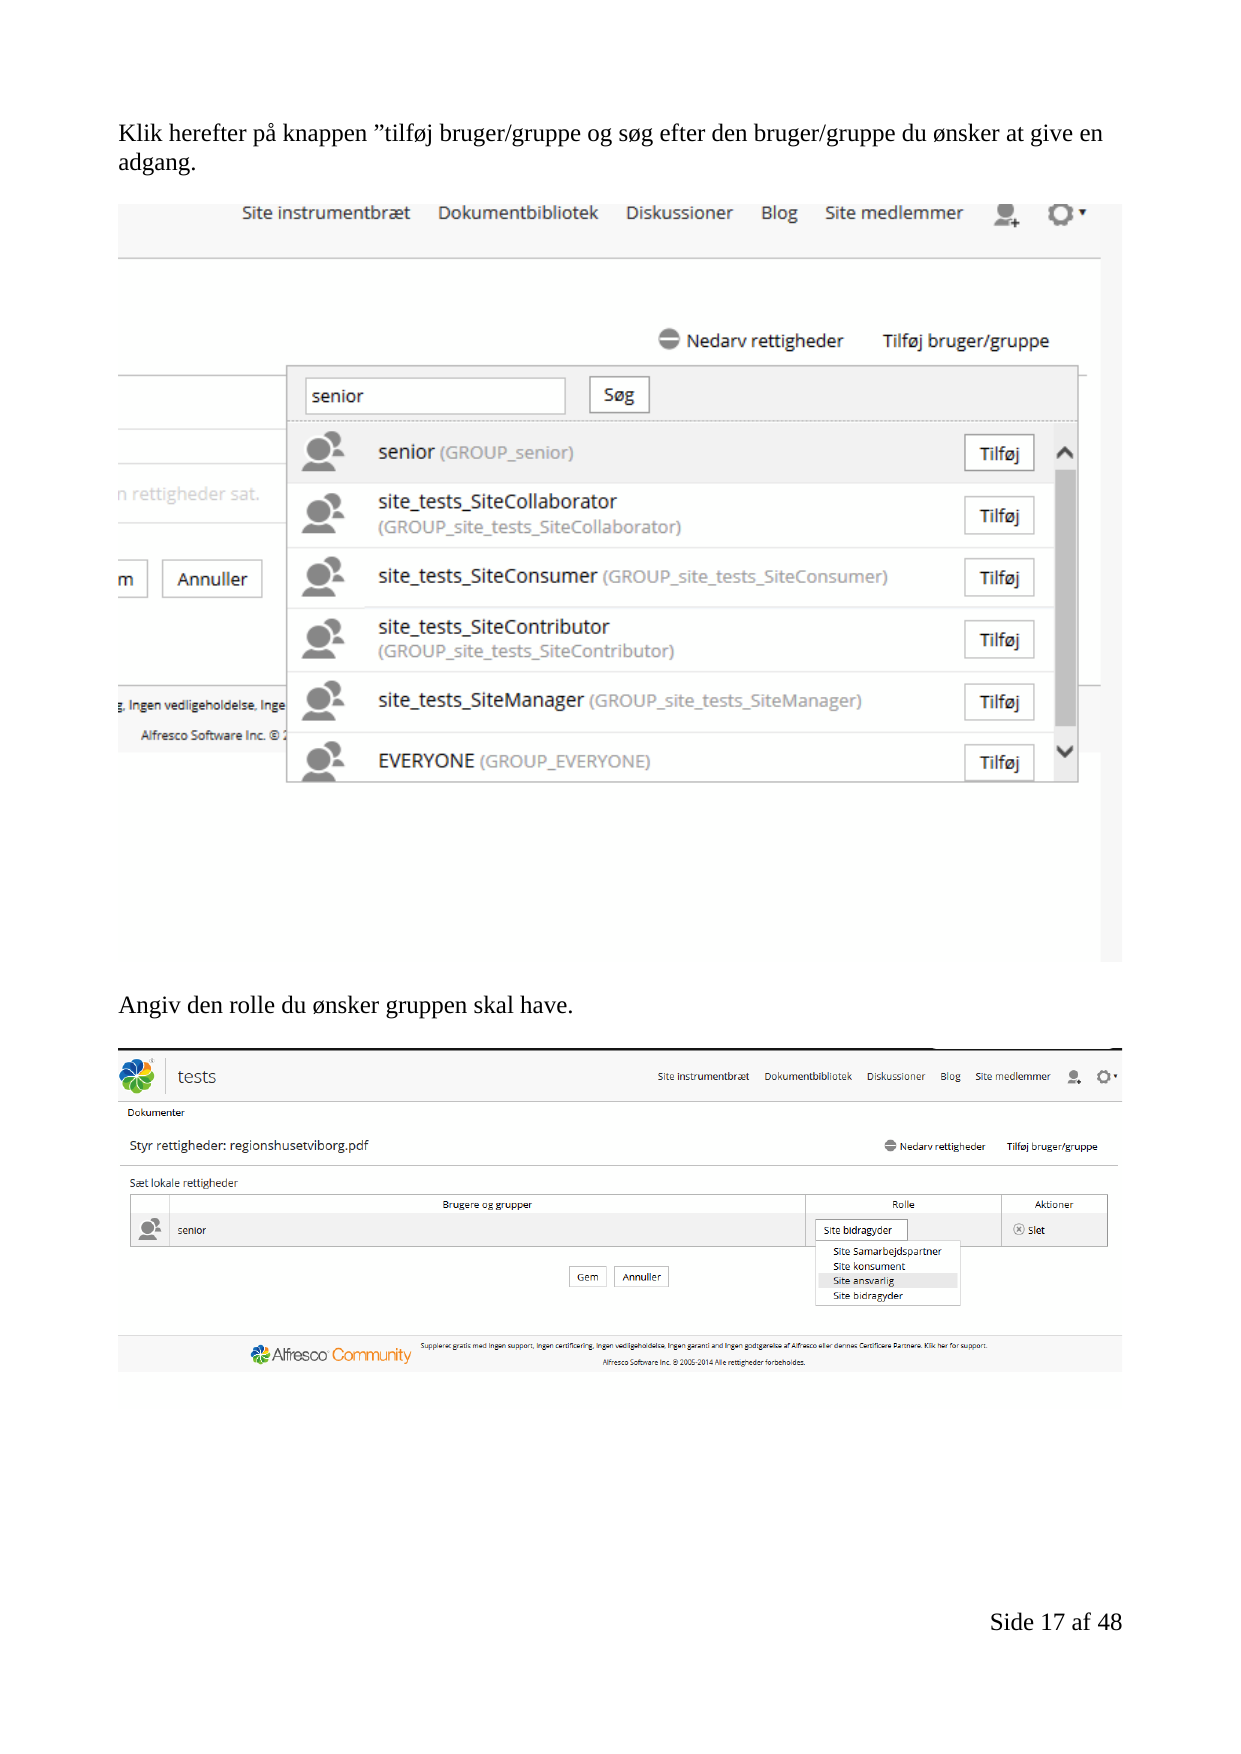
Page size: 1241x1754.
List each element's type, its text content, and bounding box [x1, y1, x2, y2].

picture [118, 204, 1123, 962]
text Klik herefter på knappen ”tilføj bruger/gruppe og søg efter den bruger/gruppe du ønsker at give en adgang. [118, 118, 1122, 176]
text Angiv den rolle du ønsker gruppen skal have. [118, 991, 1122, 1019]
picture [118, 1048, 1123, 1409]
